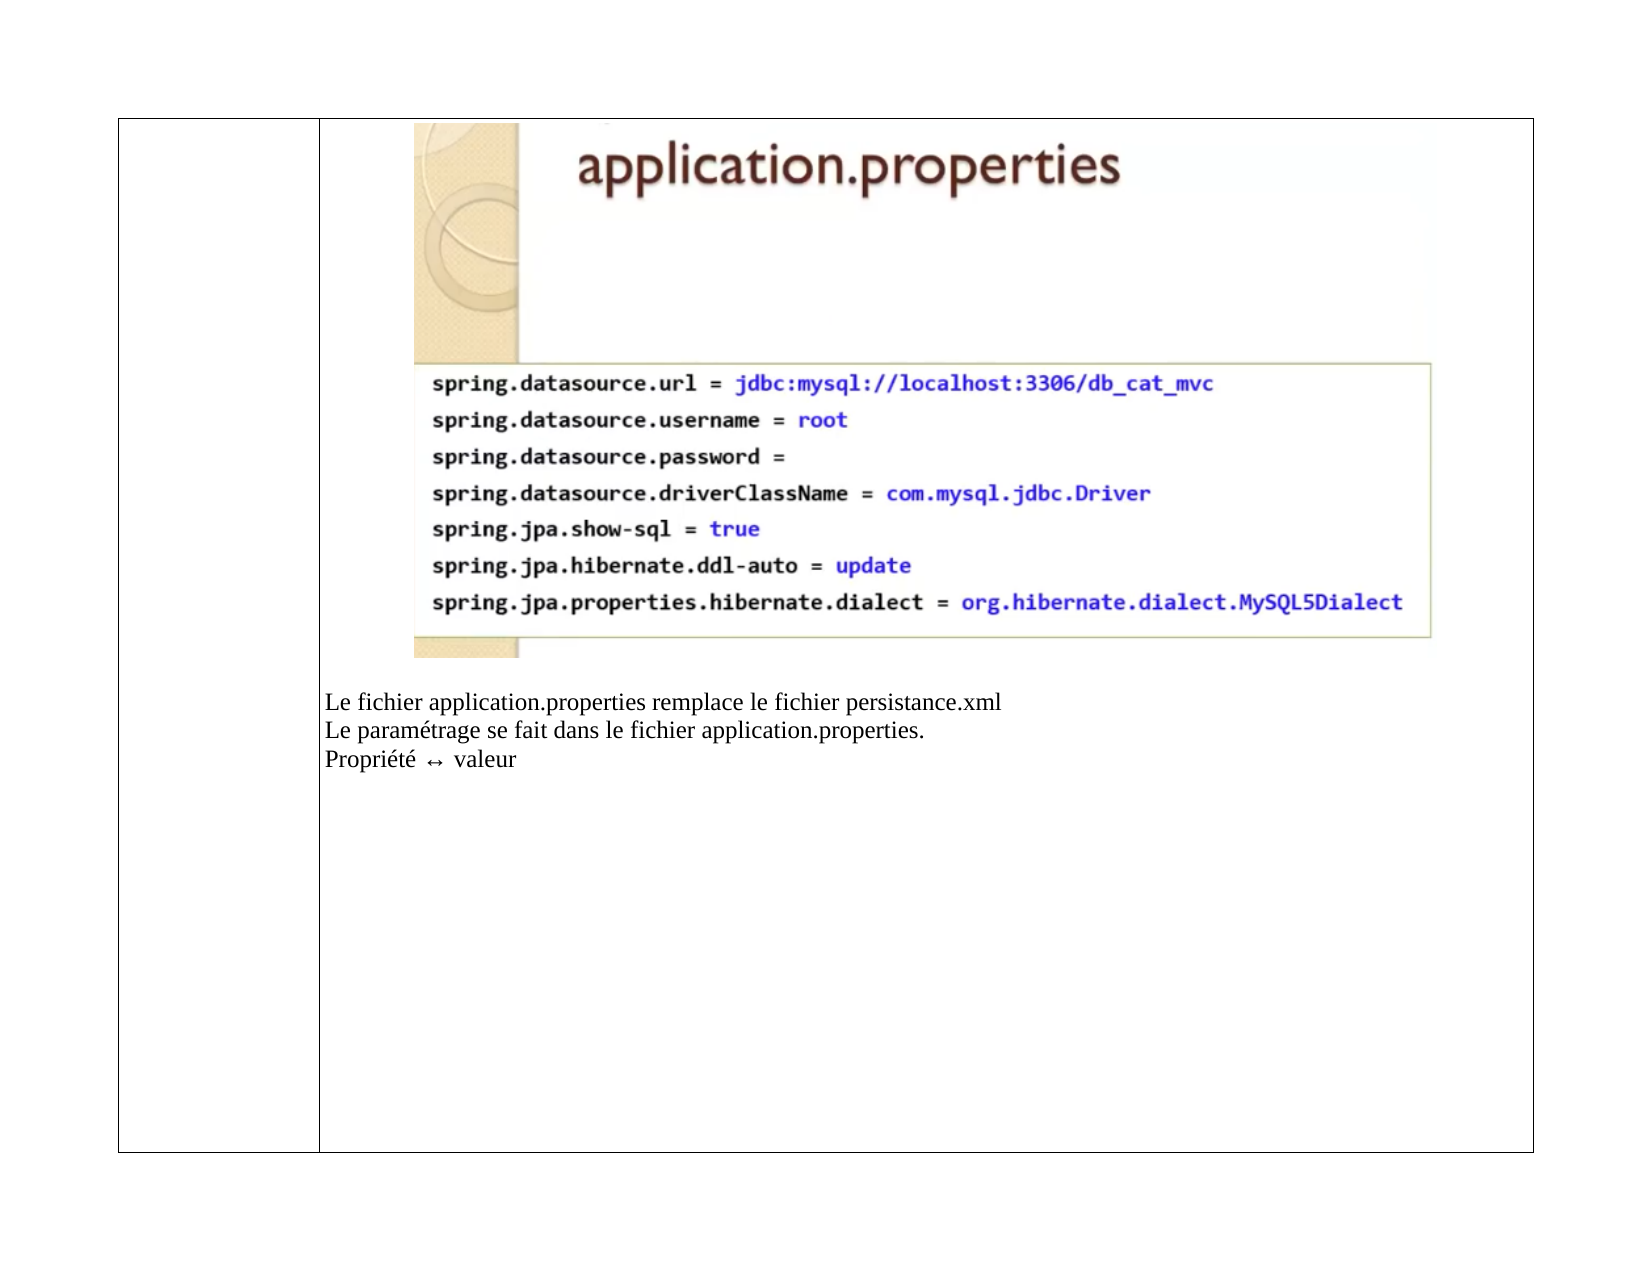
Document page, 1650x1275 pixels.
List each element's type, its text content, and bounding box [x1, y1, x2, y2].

picture [414, 123, 1438, 658]
table_cell [119, 119, 319, 1152]
table_cell Le fichier application.properties remplace le fichier persistance.xml Le paramétrage se fait dans le fichier application.properties. Propriété ↔ valeur [320, 119, 1533, 1152]
